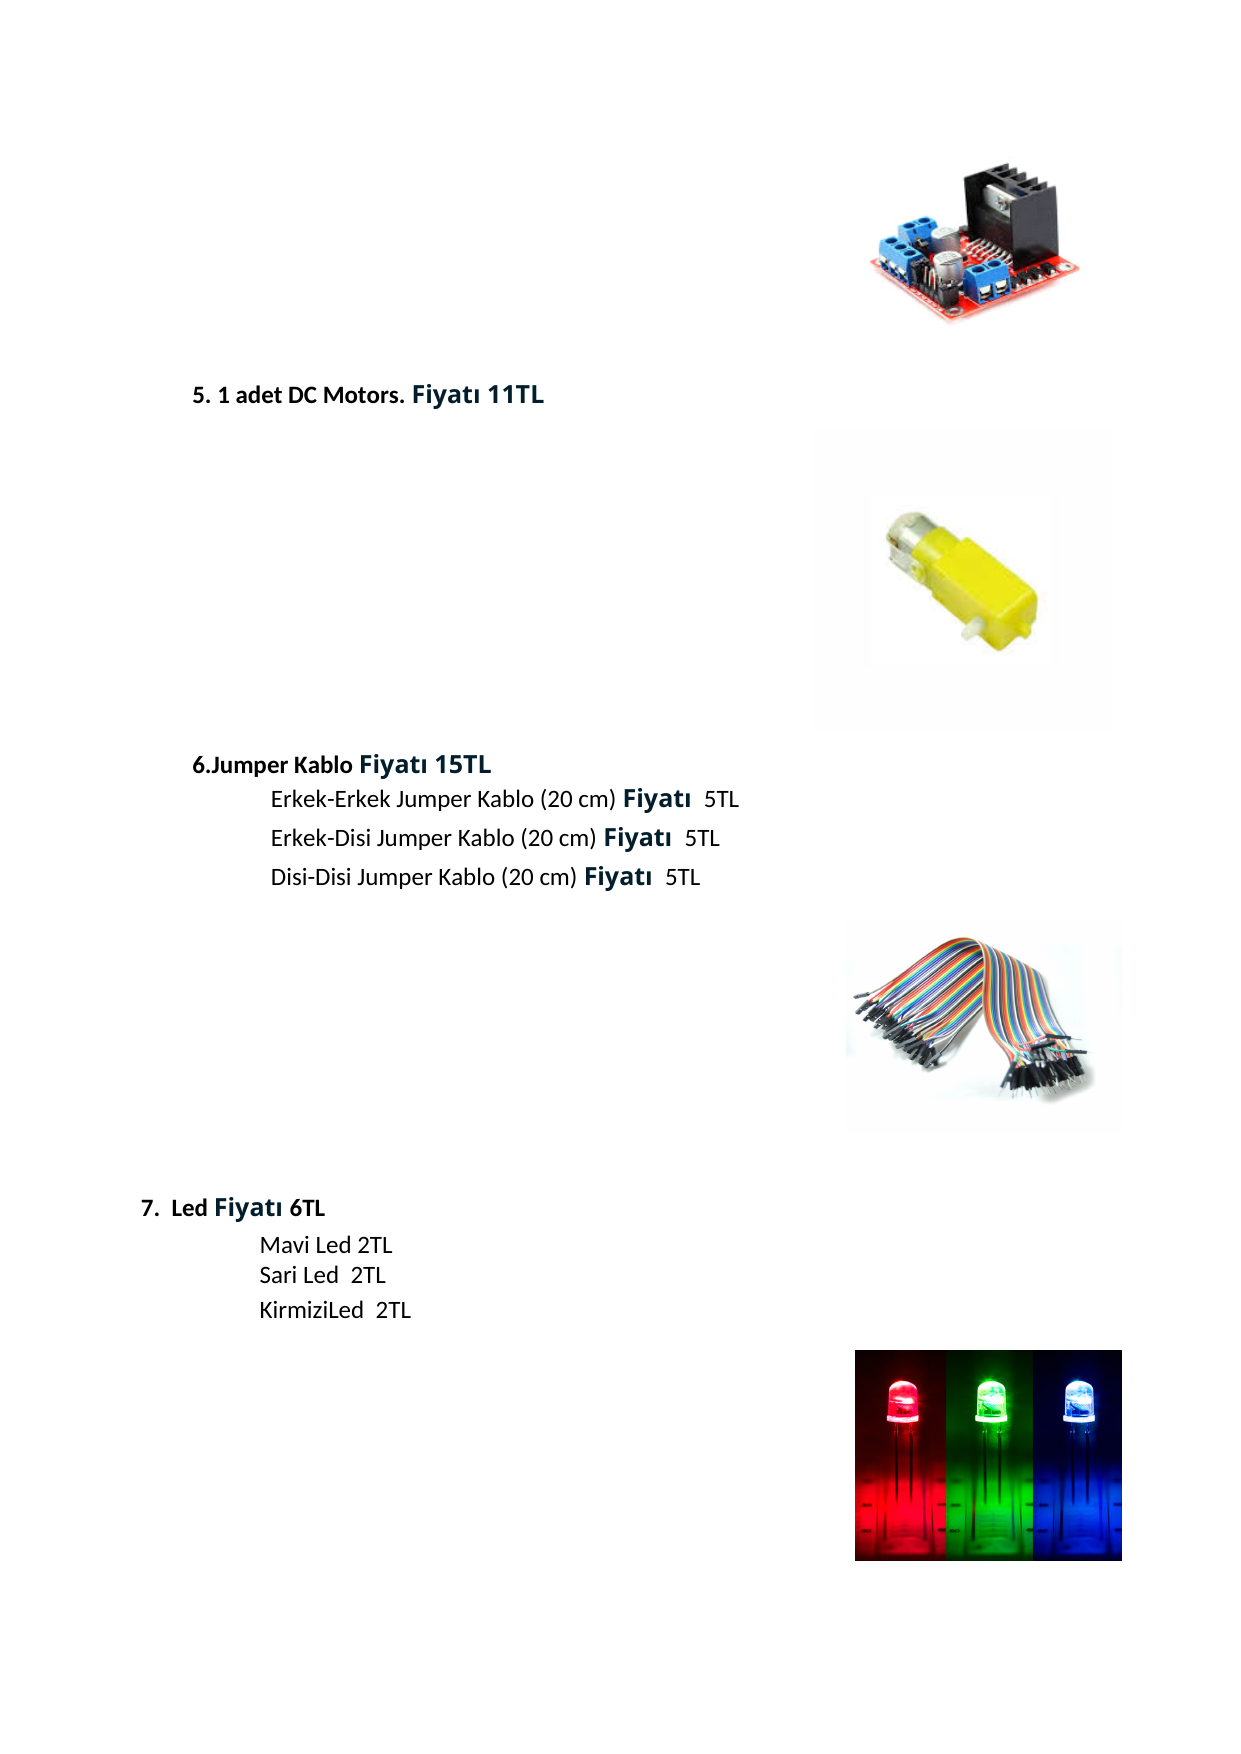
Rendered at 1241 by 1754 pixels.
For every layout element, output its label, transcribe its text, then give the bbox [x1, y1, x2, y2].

text KirmiziLed 2TL [118, 1295, 1122, 1325]
text Disi-Disi Jumper Kablo (20 cm) Fiyatı 5TL [118, 859, 1122, 893]
picture [812, 430, 1113, 732]
text 5. 1 adet DC Motors. Fiyatı 11TL [192, 377, 1122, 411]
text Erkek-Erkek Jumper Kablo (20 cm) Fiyatı 5TL [118, 781, 1122, 815]
text Sari Led 2TL [118, 1260, 1122, 1290]
text 7. Led Fiyatı 6TL [118, 1190, 1122, 1224]
text Mavi Led 2TL [118, 1229, 1122, 1260]
text 6.Jumper Kablo Fiyatı 15TL [192, 747, 1122, 781]
text Erkek-Disi Jumper Kablo (20 cm) Fiyatı 5TL [118, 820, 1122, 854]
